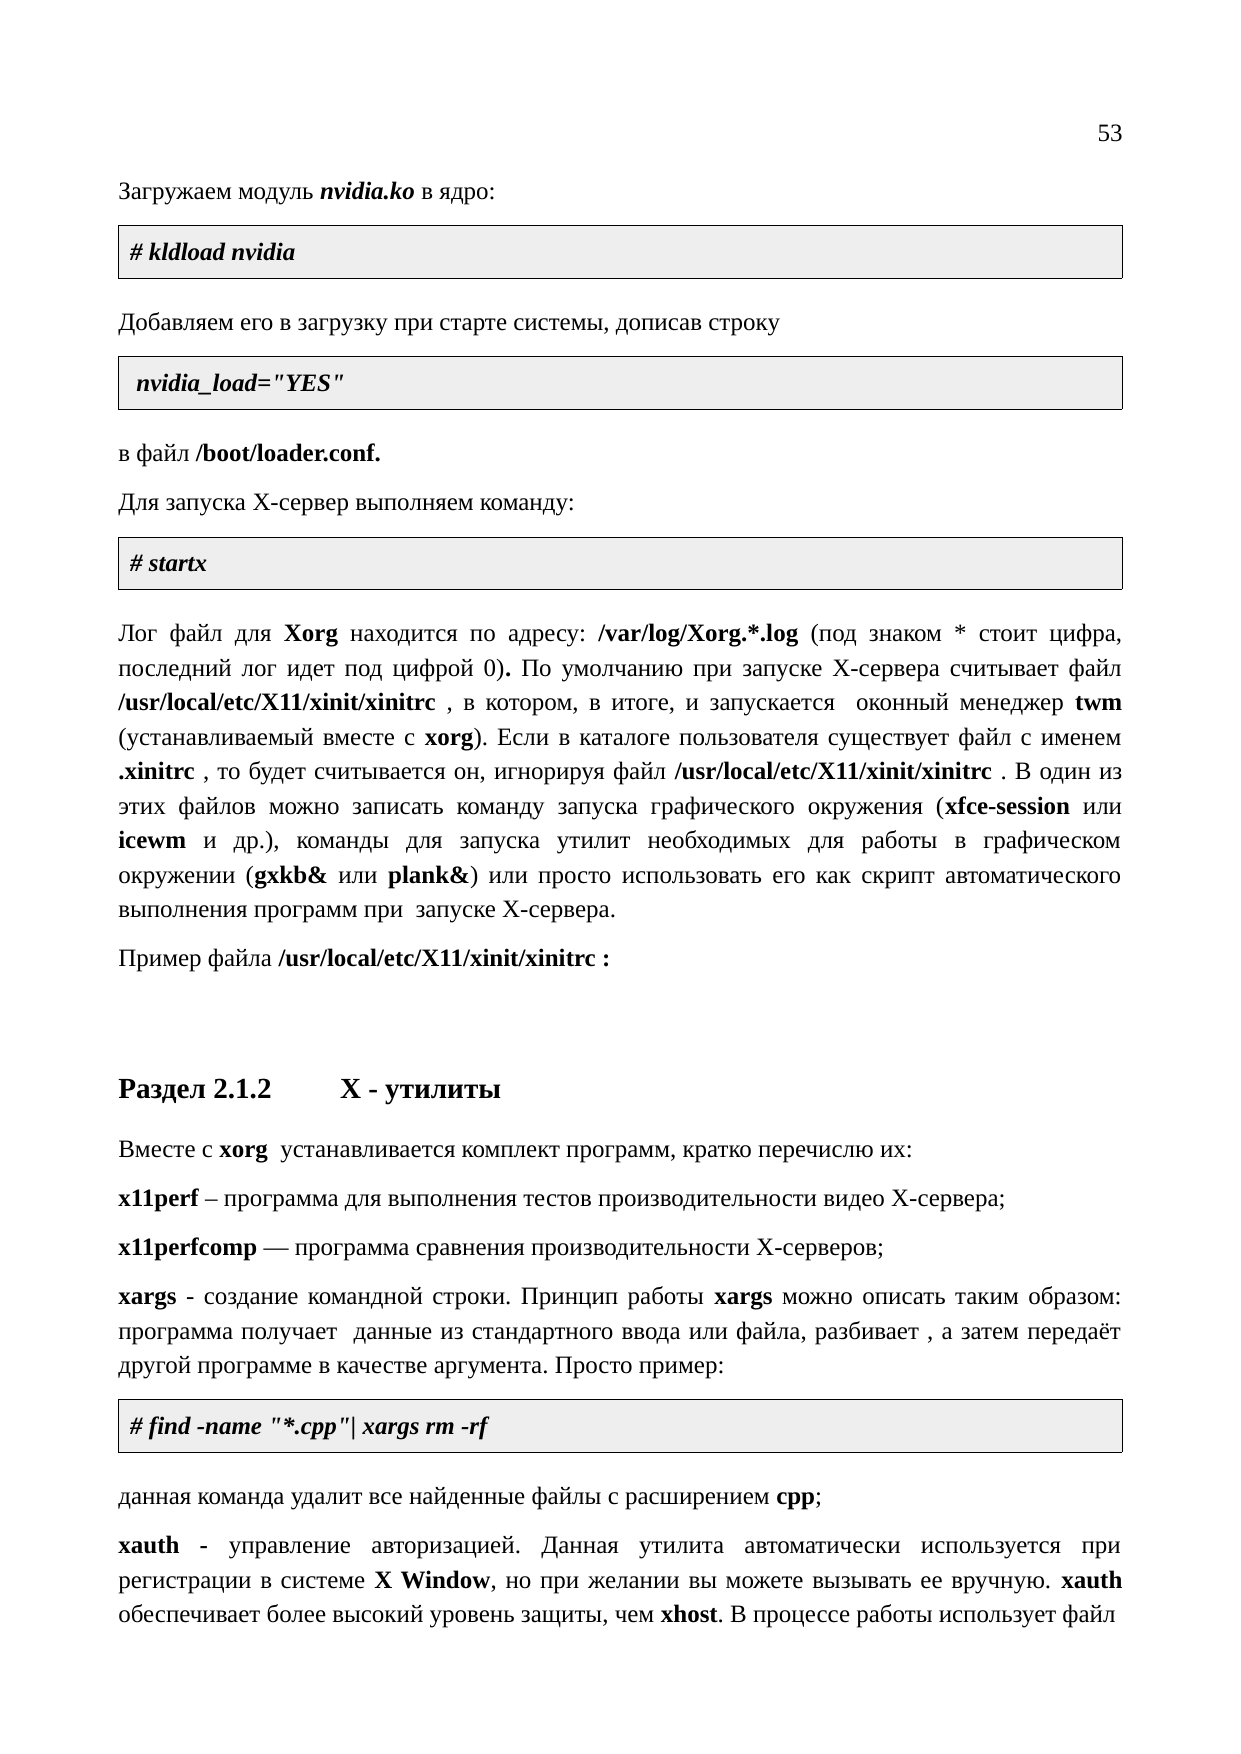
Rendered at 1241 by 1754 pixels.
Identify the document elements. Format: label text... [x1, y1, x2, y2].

text Вместе с xorg устанавливается комплект программ, кратко перечислю их: [118, 1134, 1122, 1163]
text xauth - управление авторизацией. Данная утилита автоматически используется при регистрации в системе X Window, но при желании вы можете вызывать ее вручную. xauth обеспечивает более высокий уровень защиты, чем xhost. В процессе работы использует файл [118, 1530, 1122, 1628]
text Пример файла /usr/local/etc/X11/xinit/xinitrc : [118, 943, 1122, 972]
text Загружаем модуль nvidia.ko в ядро: [118, 176, 1122, 205]
text # kldload nvidia [119, 226, 1122, 278]
subtitle X - утилиты [118, 1071, 1122, 1104]
text Для запуска Х-сервер выполняем команду: [118, 487, 1122, 516]
text данная команда удалит все найденные файлы с расширением cpp; [118, 1481, 1122, 1510]
text Добавляем его в загрузку при старте системы, дописав строку [118, 307, 1122, 336]
text x11perfcomp — программа сравнения производительности X-серверов; [118, 1232, 1122, 1261]
text в файл /boot/loader.conf. [118, 438, 1122, 467]
text x11perf – программа для выполнения тестов производительности видео X-сервера; [118, 1183, 1122, 1212]
text xargs - создание командной строки. Принцип работы xargs можно описать таким образом: программа получает данные из стандартного ввода или файла, разбивает , а затем передаёт другой программе в качестве аргумента. Просто пример: [118, 1281, 1122, 1379]
text # find -name "*.cpp"| xargs rm -rf [119, 1400, 1122, 1452]
text # startx [119, 538, 1122, 589]
text Лог файл для Xorg находится по адресу: /var/log/Xorg.*.log (под знаком * стоит цифра, последний лог идет под цифрой 0). По умолчанию при запуске X-сервера считывает файл /usr/local/etc/X11/xinit/xinitrc , в котором, в итоге, и запускается оконный менеджер twm (устанавливаемый вместе с xorg). Если в каталоге пользователя существует файл с именем .xinitrc , то будет считывается он, игнорируя файл /usr/local/etc/X11/xinit/xinitrc . В один из этих файлов можно записать команду запуска графического окружения (xfce-session или icewm и др.), команды для запуска утилит необходимых для работы в графическом окружении (gxkb& или plank&) или просто использовать его как скрипт автоматического выполнения программ при запуске X-сервера. [118, 618, 1122, 923]
text nvidia_load="YES" [119, 357, 1122, 409]
